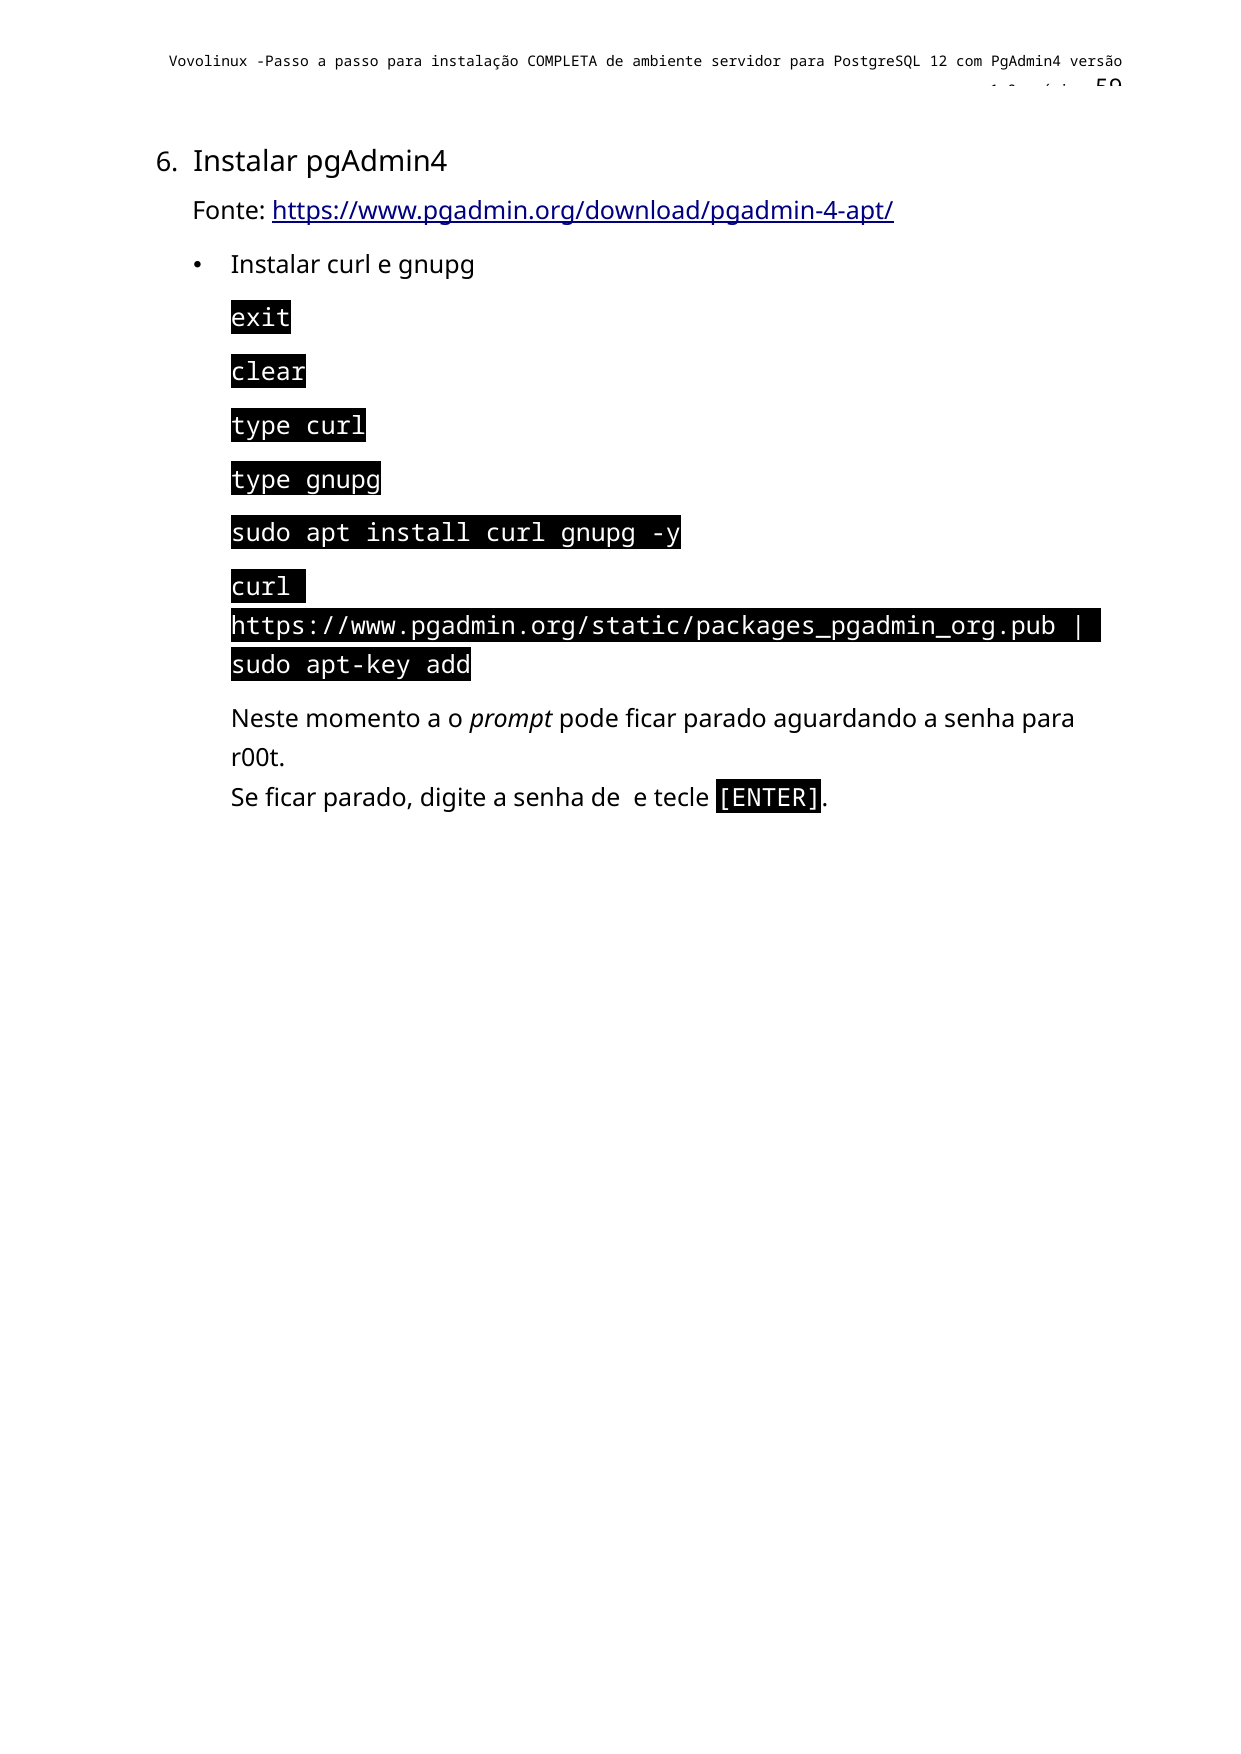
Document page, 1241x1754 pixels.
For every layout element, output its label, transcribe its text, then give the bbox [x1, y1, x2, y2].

list sudo apt install curl gnupg -y [193, 515, 1122, 549]
list clear [193, 354, 1122, 388]
list Neste momento a o prompt pode ficar parado aguardando a senha para r00t. Se ficar parado, digite a senha de e tecle [ENTER]. [193, 701, 1122, 813]
list exit [193, 300, 1122, 334]
list Instalar curl e gnupg [193, 246, 1122, 280]
list curl https://www.pgadmin.org/static/packages_pgadmin_org.pub | sudo apt-key add [193, 569, 1122, 681]
list type gnupg [193, 461, 1122, 495]
list type curl [193, 408, 1122, 442]
subtitle Instalar pgAdmin4 [156, 140, 1122, 180]
text Fonte: https://www.pgadmin.org/download/pgadmin-4-apt/ [192, 193, 1122, 227]
